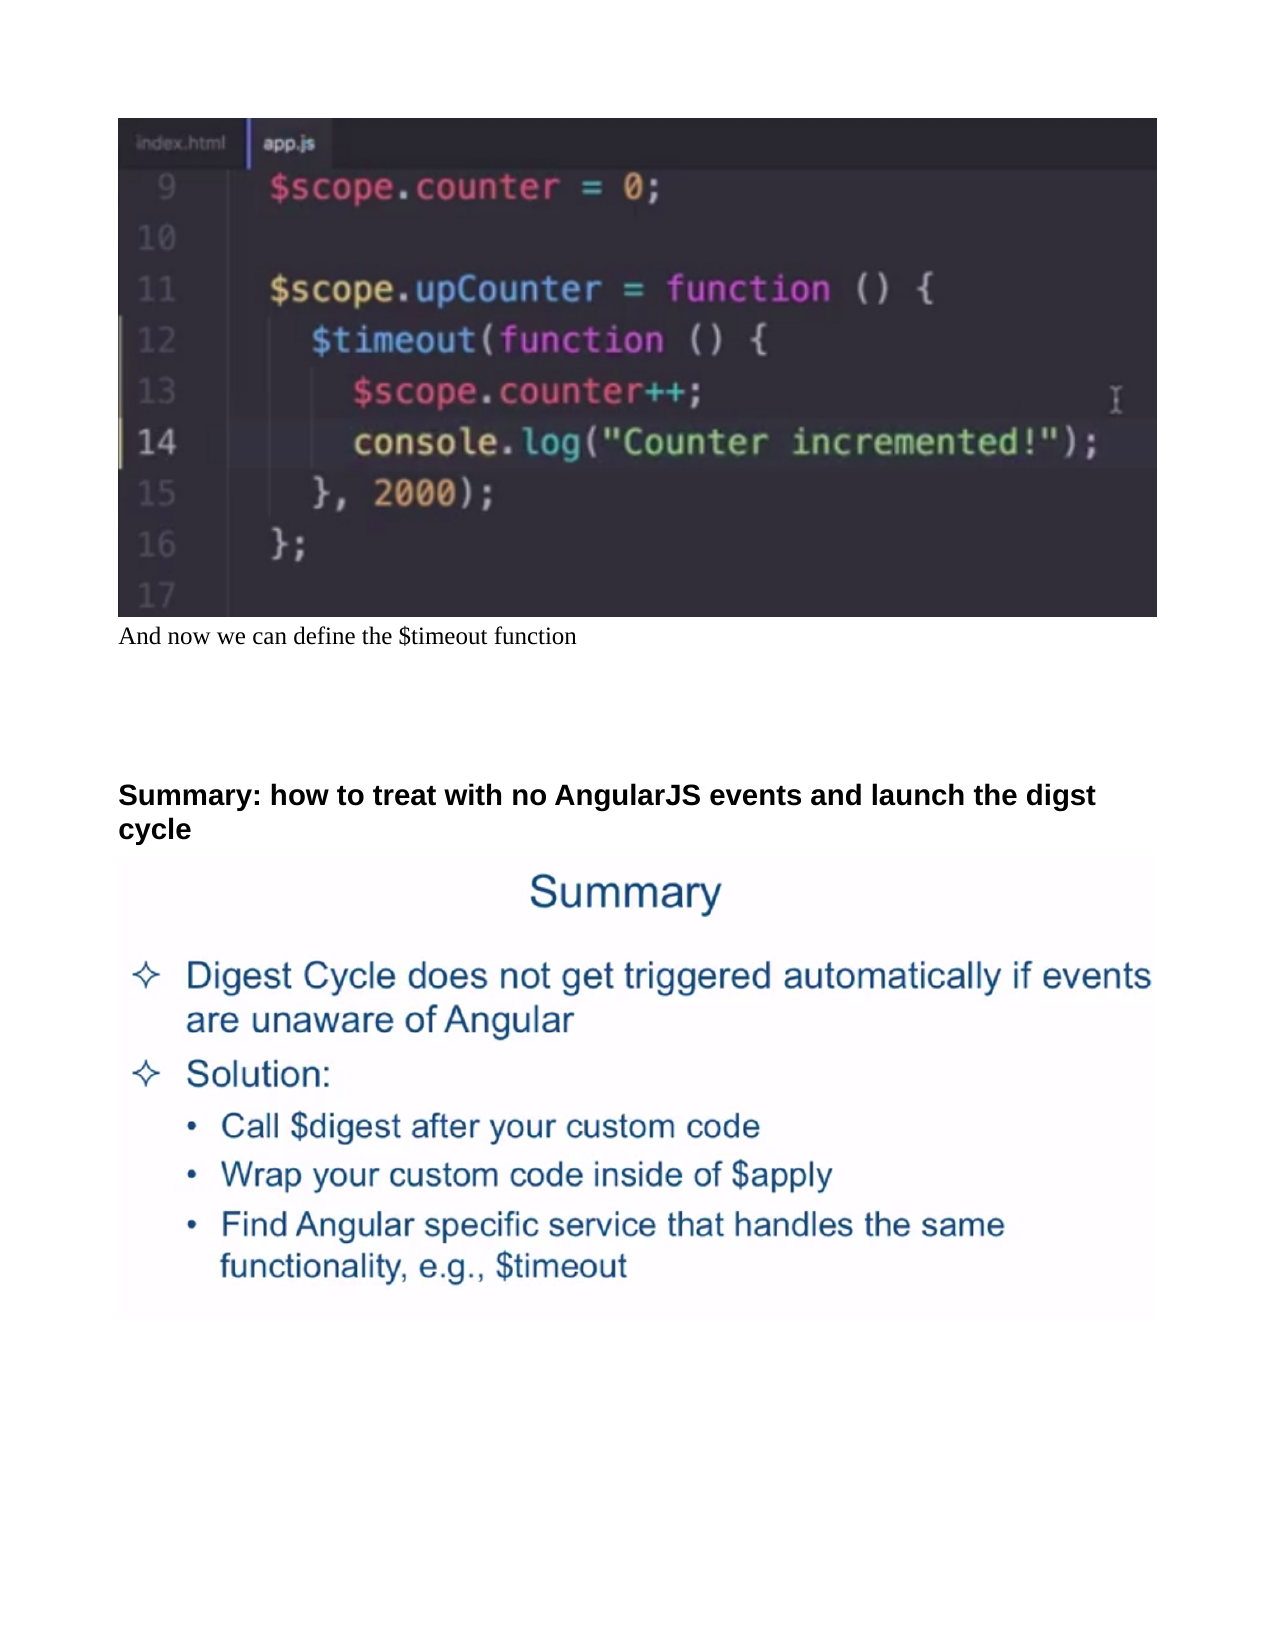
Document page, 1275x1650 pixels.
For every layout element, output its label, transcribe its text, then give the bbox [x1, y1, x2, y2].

picture [118, 858, 1157, 1319]
subtitle Summary: how to treat with no AngularJS events and launch the digst cycle [118, 778, 1157, 846]
picture [118, 118, 1157, 617]
text And now we can define the $timeout function [118, 617, 1157, 649]
